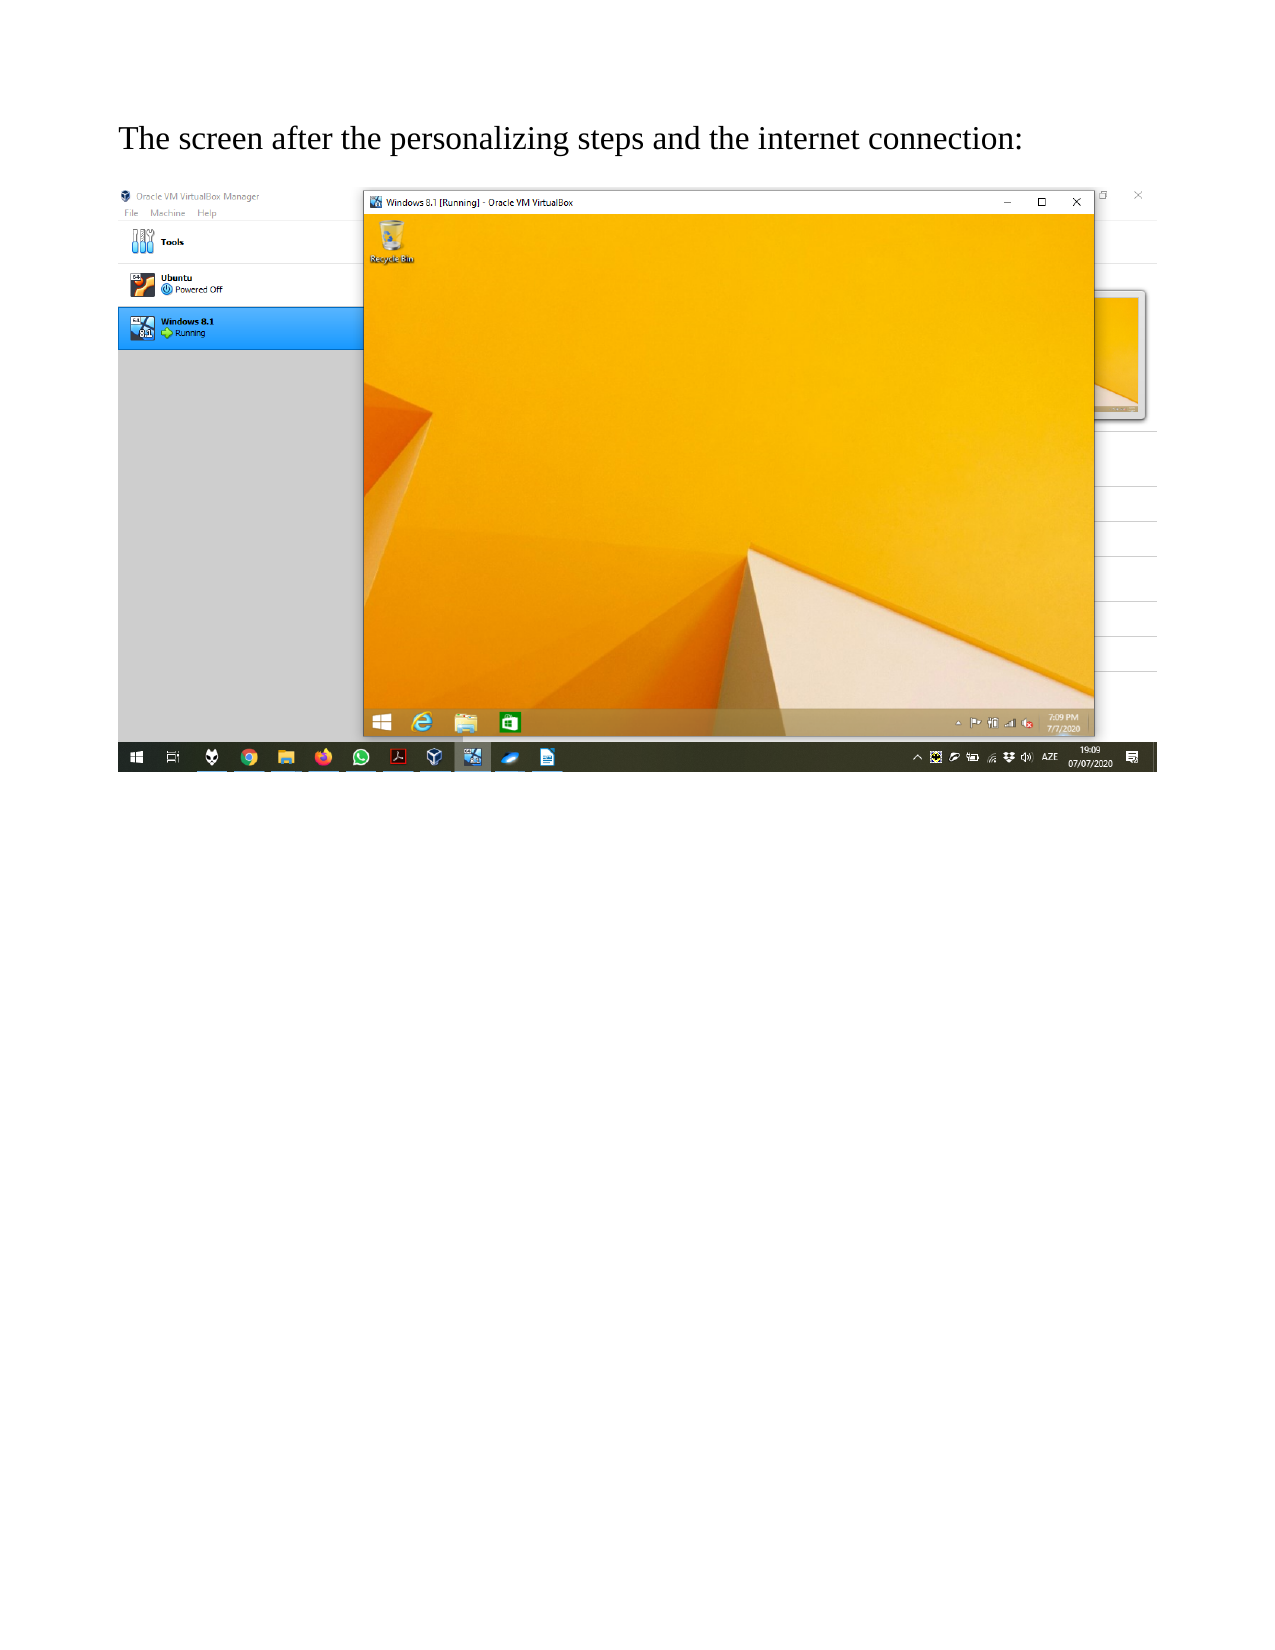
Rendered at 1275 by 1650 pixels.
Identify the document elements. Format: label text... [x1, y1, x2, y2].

picture [118, 187, 1157, 772]
text The screen after the personalizing steps and the internet connection: [118, 118, 1157, 156]
